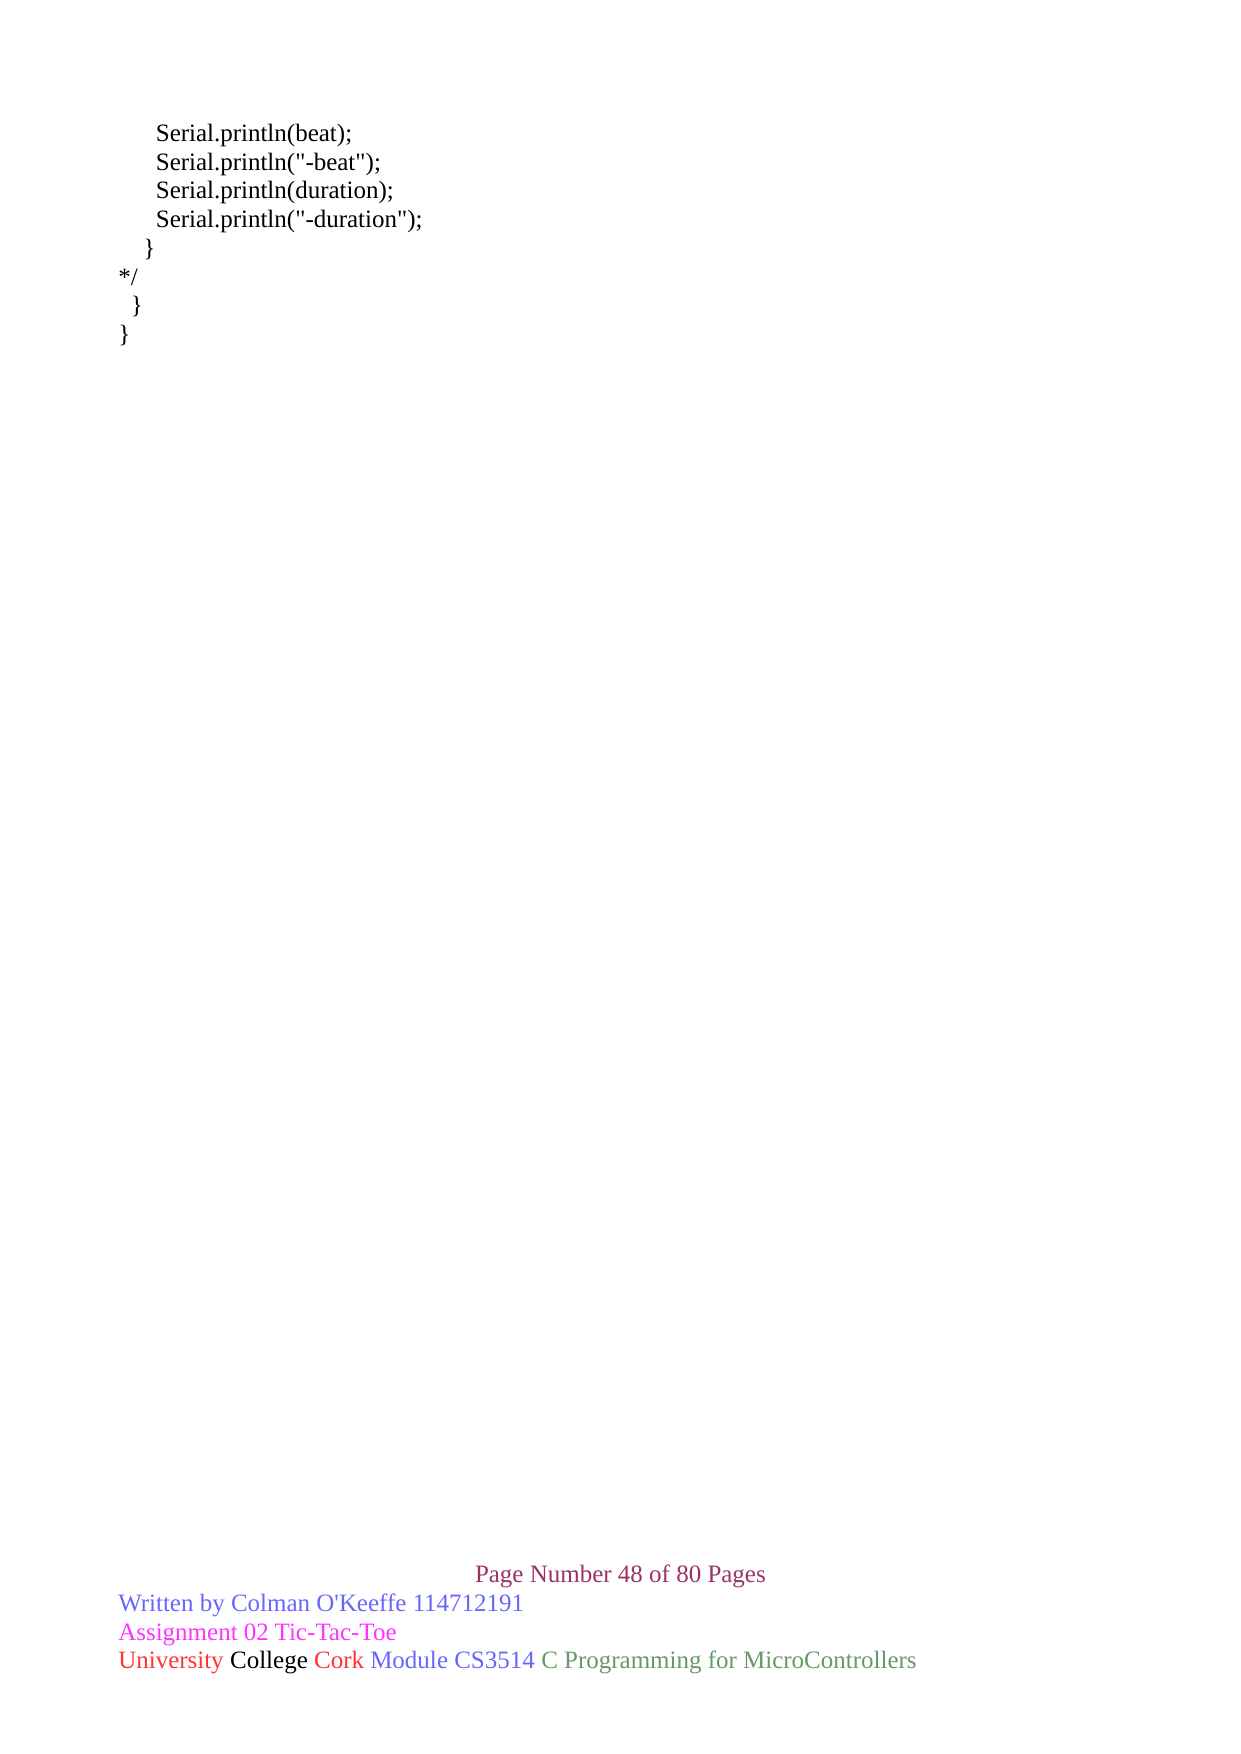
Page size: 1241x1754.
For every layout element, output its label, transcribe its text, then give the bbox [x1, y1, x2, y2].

text Serial.println("-duration"); [118, 204, 1122, 233]
text } [118, 319, 1122, 348]
text Serial.println("-beat"); [118, 147, 1122, 176]
text Serial.println(duration); [118, 176, 1122, 204]
text } [118, 233, 1122, 262]
text } [118, 291, 1122, 319]
text */ [118, 262, 1122, 291]
text Serial.println(beat); [118, 118, 1122, 147]
